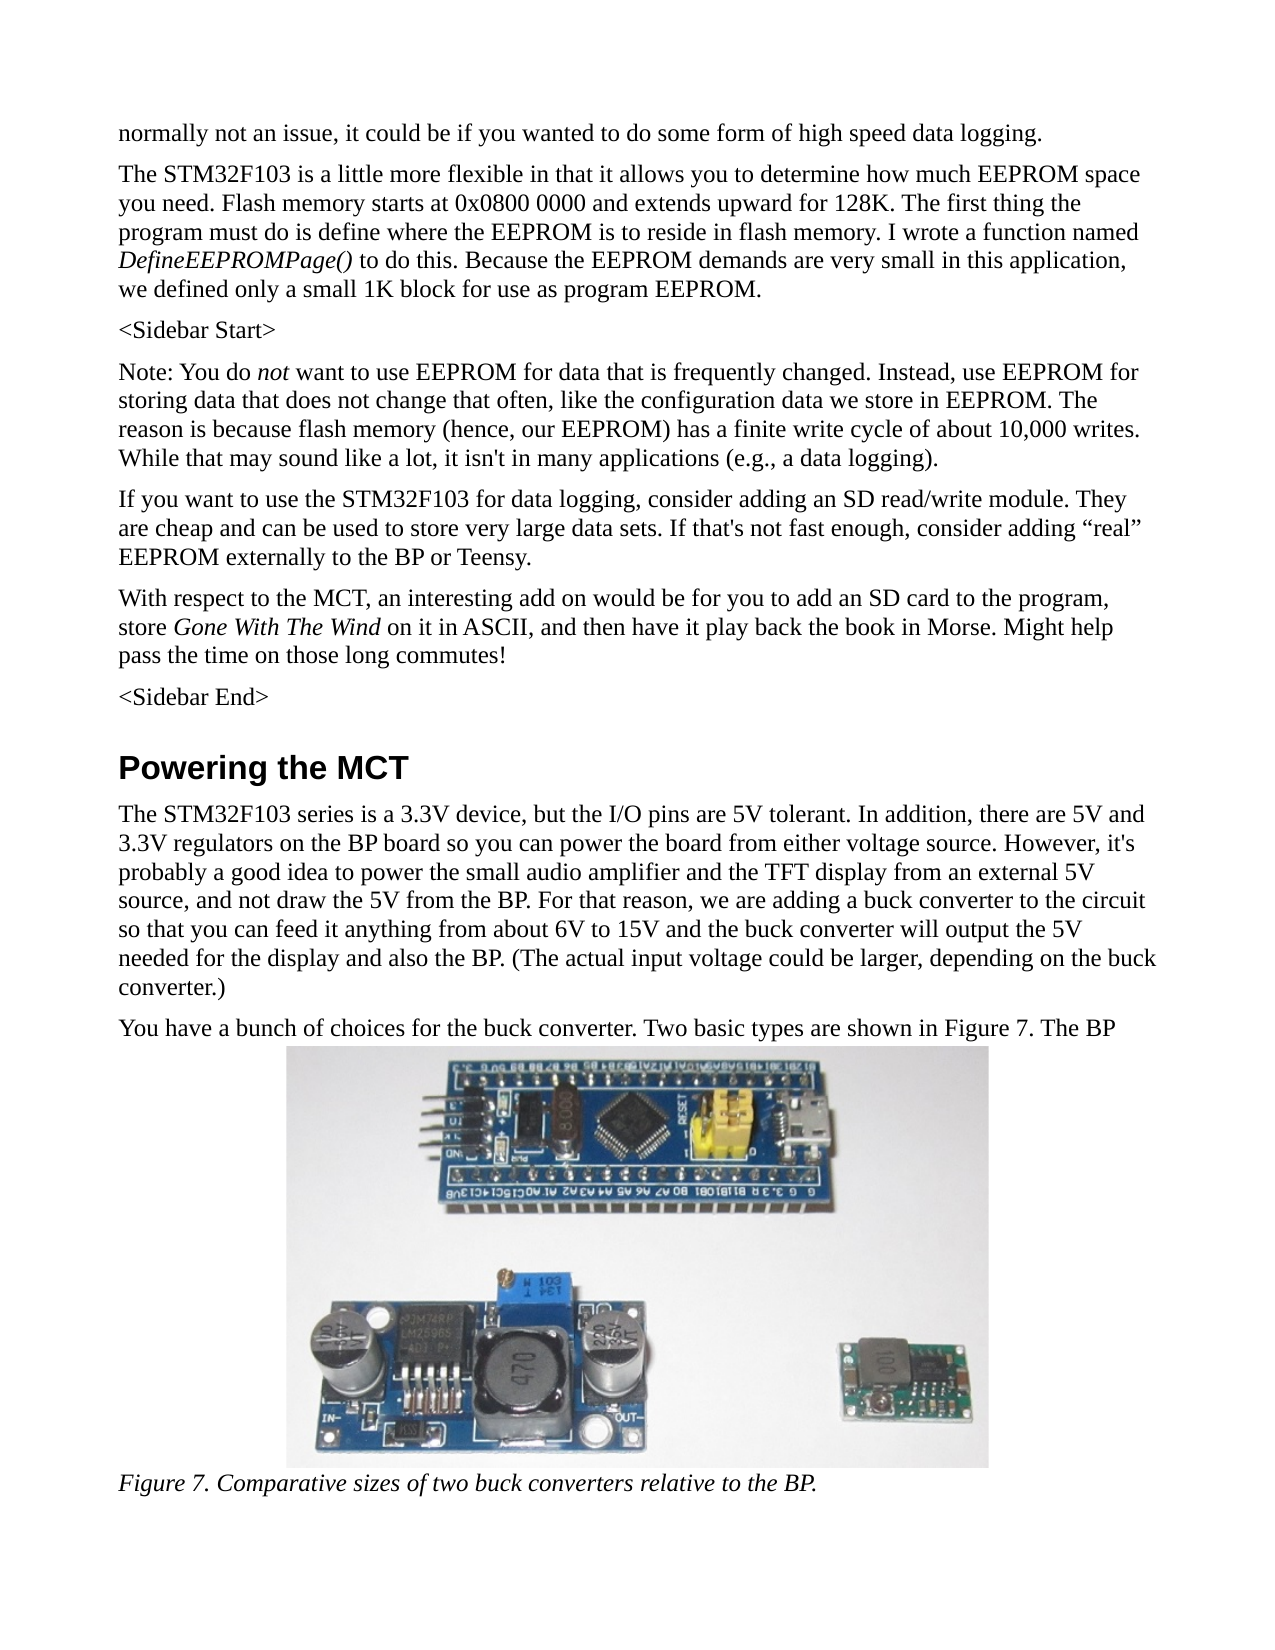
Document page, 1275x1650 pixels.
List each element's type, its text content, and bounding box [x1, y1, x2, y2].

text Figure 7. Comparative sizes of two buck converters relative to the BP. [118, 1054, 1157, 1497]
text <Sidebar End> [118, 682, 1157, 711]
text <Sidebar Start> [118, 316, 1157, 344]
text If you want to use the STM32F103 for data logging, consider adding an SD read/write module. They are cheap and can be used to store very large data sets. If that's not fast enough, consider adding “real” EEPROM externally to the BP or Teensy. [118, 484, 1157, 571]
text The STM32F103 series is a 3.3V device, but the I/O pins are 5V tolerant. In addition, there are 5V and 3.3V regulators on the BP board so you can power the board from either voltage source. However, it's probably a good idea to power the small audio amplifier and the TFT display from an external 5V source, and not draw the 5V from the BP. For that reason, we are adding a buck converter to the circuit so that you can feed it anything from about 6V to 15V and the buck converter will output the 5V needed for the display and also the BP. (The actual input voltage could be larger, depending on the buck converter.) [118, 799, 1157, 1000]
text normally not an issue, it could be if you wanted to do some form of high speed data logging. [118, 118, 1157, 147]
subtitle Powering the MCT [118, 748, 1157, 787]
text The STM32F103 is a little more flexible in that it allows you to determine how much EEPROM space you need. Flash memory starts at 0x0800 0000 and extends upward for 128K. The first thing the program must do is define where the EEPROM is to reside in flash memory. I wrote a function named DefineEEPROMPage() to do this. Because the EEPROM demands are very small in this application, we defined only a small 1K block for use as program EEPROM. [118, 159, 1157, 303]
text Note: You do not want to use EEPROM for data that is frequently changed. Instead, use EEPROM for storing data that does not change that often, like the configuration data we store in EEPROM. The reason is because flash memory (hence, our EEPROM) has a finite write cycle of about 10,000 writes. While that may sound like a lot, it isn't in many applications (e.g., a data logging). [118, 357, 1157, 472]
text With respect to the MCT, an interesting add on would be for you to add an SD card to the program, store Gone With The Wind on it in ASCII, and then have it play back the book in Morse. Might help pass the time on those long commutes! [118, 583, 1157, 669]
text You have a bunch of choices for the buck converter. Two basic types are shown in Figure 7. The BP [118, 1013, 1157, 1042]
picture [286, 1046, 989, 1468]
